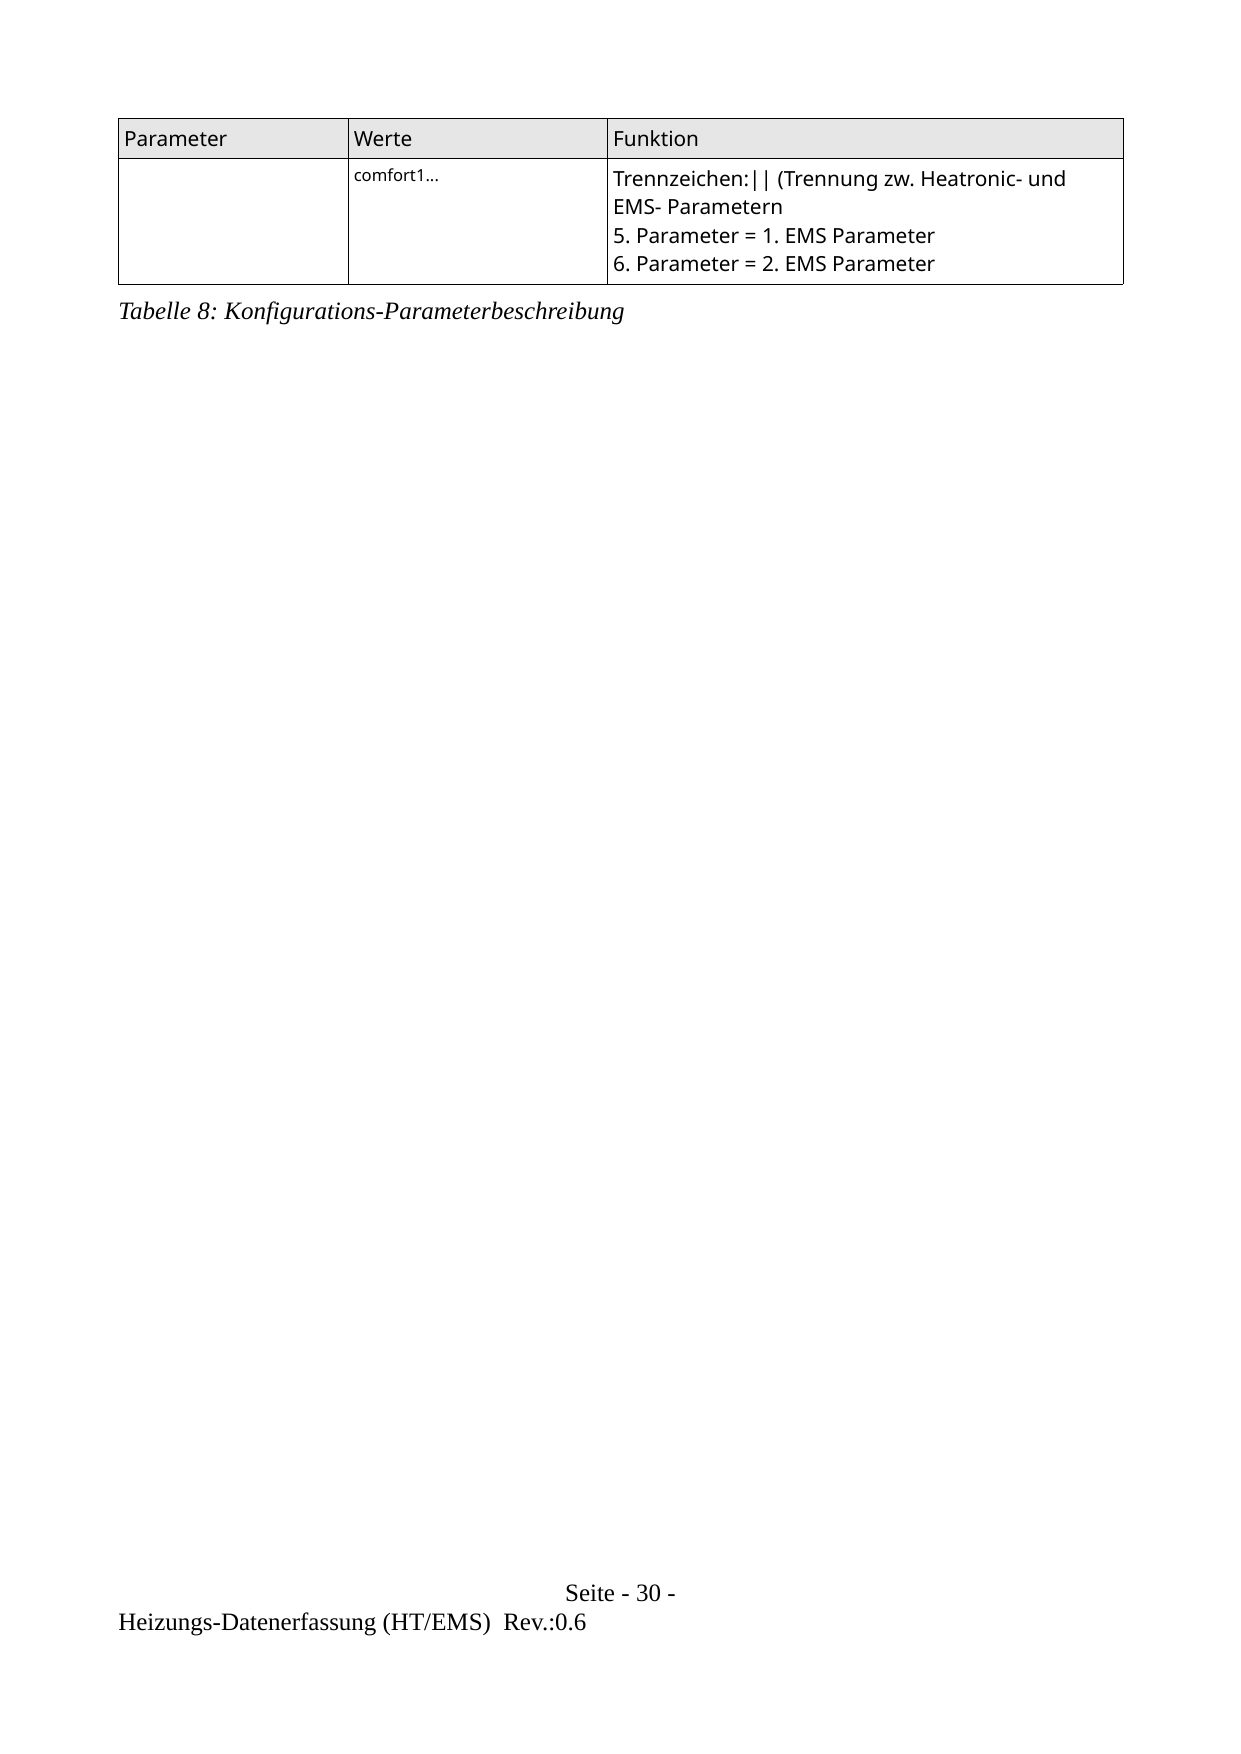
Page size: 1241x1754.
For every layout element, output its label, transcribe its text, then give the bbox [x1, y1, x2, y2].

table_header Werte [349, 119, 607, 158]
table_cell Trennzeichen:|| (Trennung zw. Heatronic- und EMS- Parametern 5. Parameter = 1. EMS Parameter 6. Parameter = 2. EMS Parameter [608, 159, 1123, 283]
table_header Parameter [119, 119, 348, 158]
text Tabelle 8: Konfigurations-Parameterbeschreibung [118, 296, 1122, 325]
table_header Funktion [608, 119, 1123, 158]
table_cell [119, 159, 348, 283]
table_cell comfort1... [349, 159, 607, 283]
